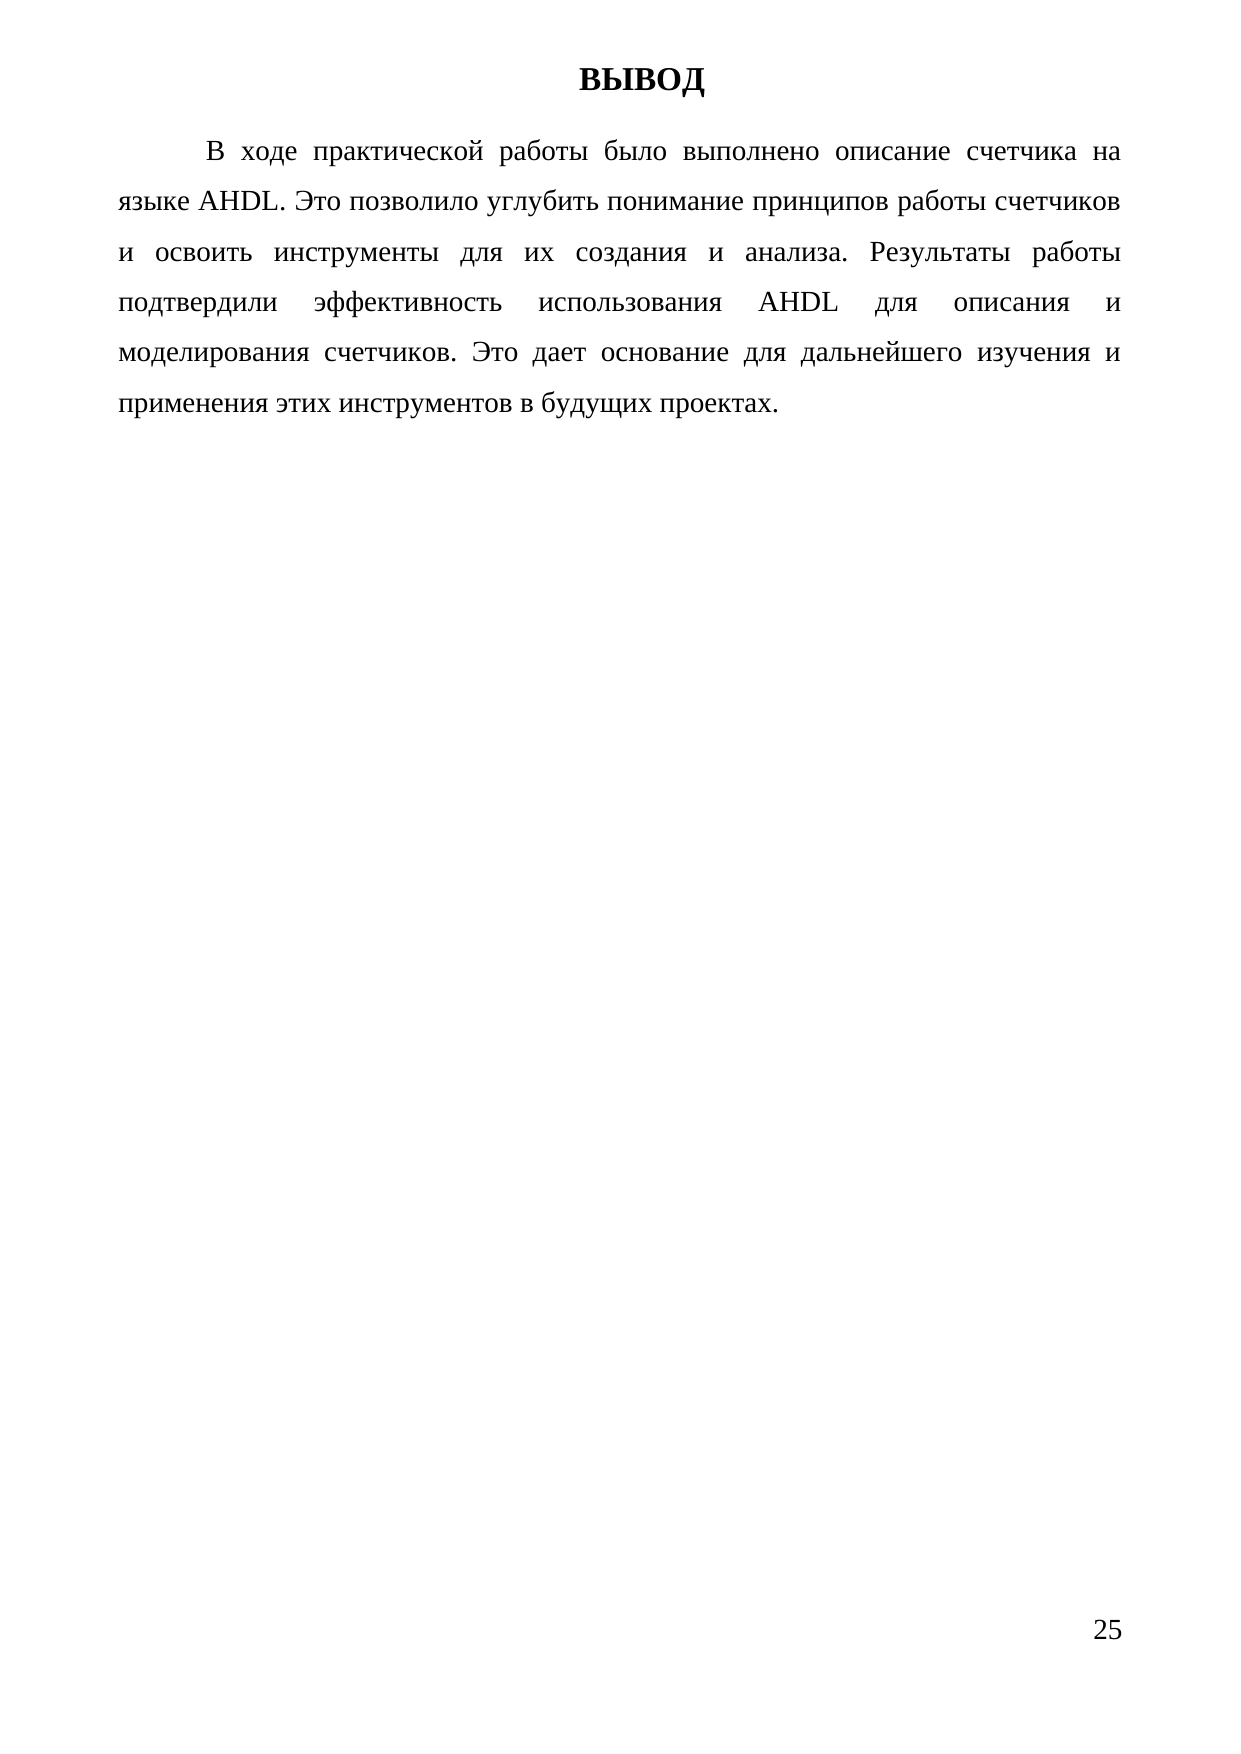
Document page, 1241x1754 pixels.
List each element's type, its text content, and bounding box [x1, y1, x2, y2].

text ВЫВОД [118, 59, 1122, 97]
text В ходе практической работы было выполнено описание счетчика на языке AHDL. Это позволило углубить понимание принципов работы счетчиков и освоить инструменты для их создания и анализа. Результаты работы подтвердили эффективность использования AHDL для описания и моделирования счетчиков. Это дает основание для дальнейшего изучения и применения этих инструментов в будущих проектах. [118, 133, 1122, 418]
